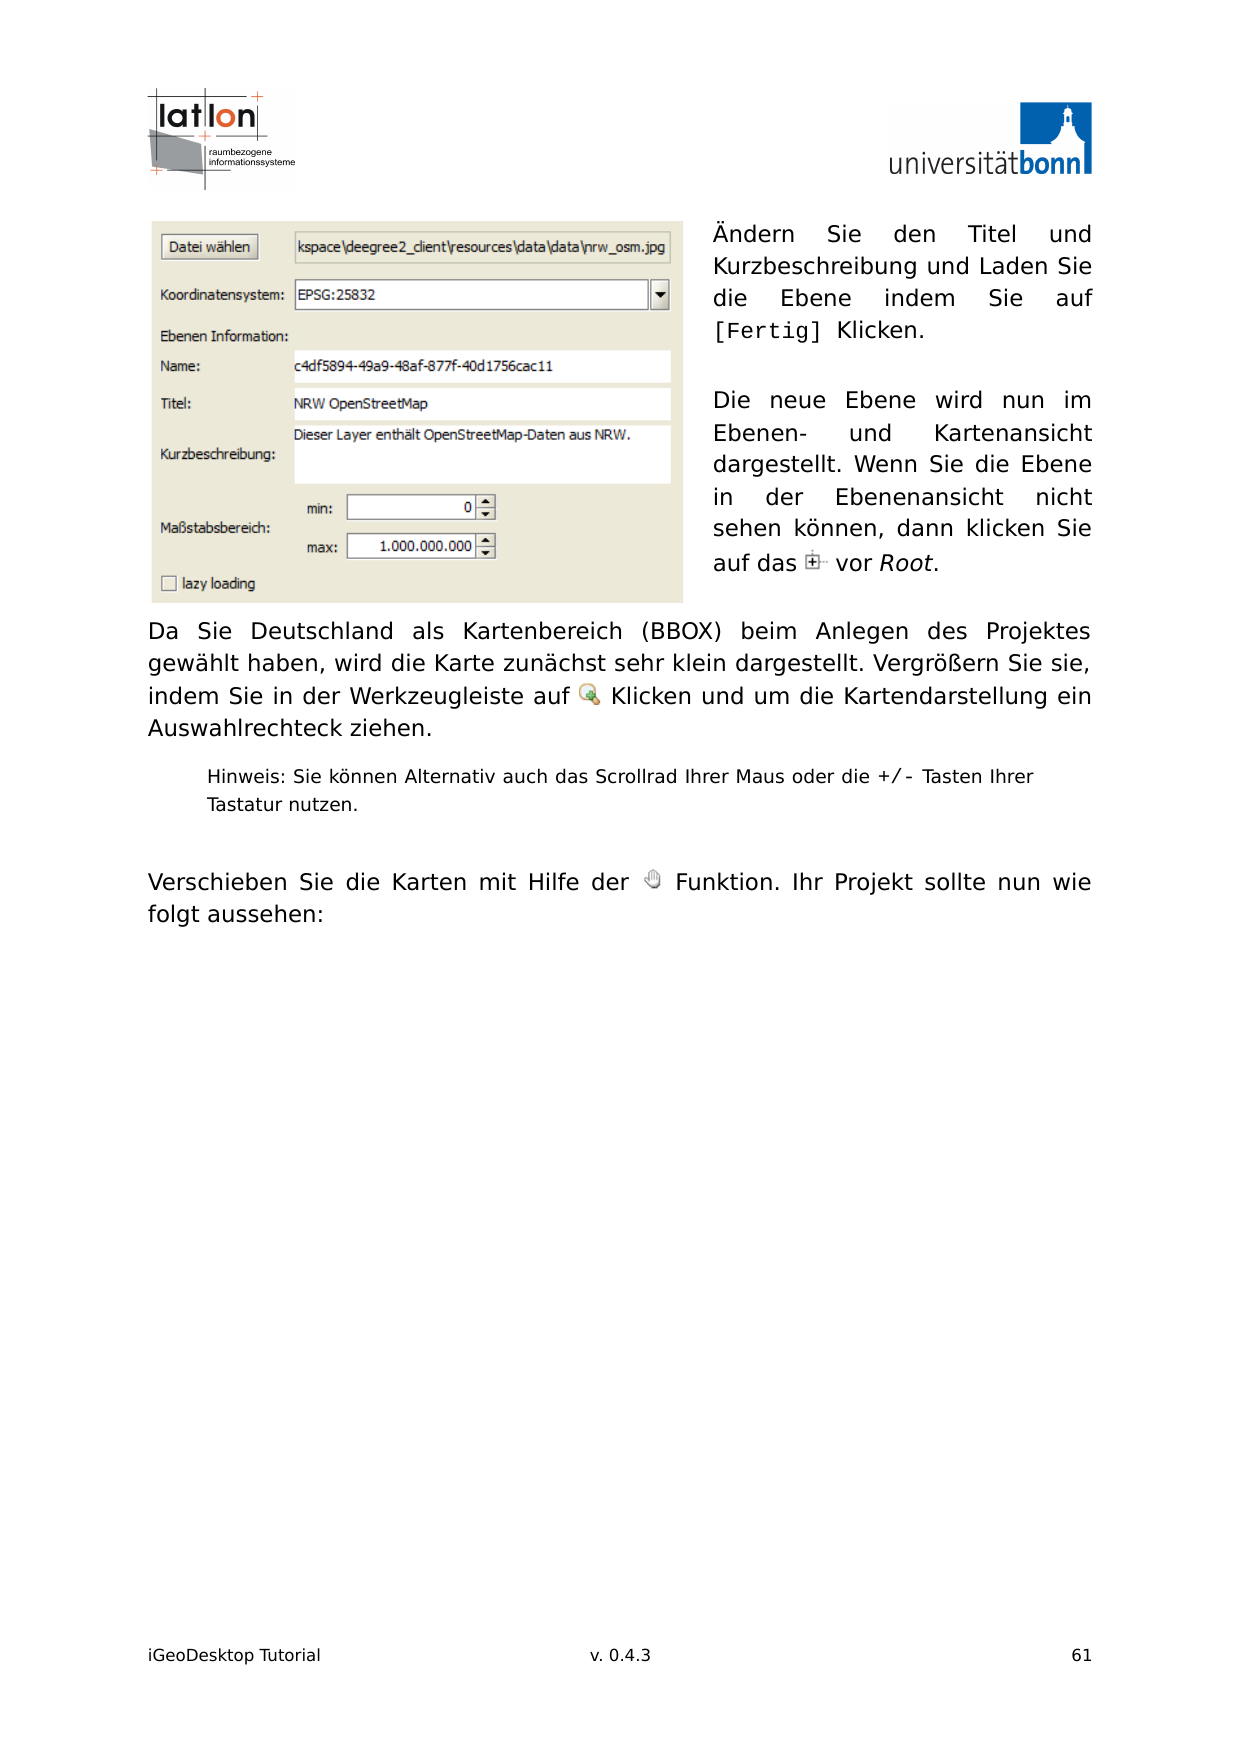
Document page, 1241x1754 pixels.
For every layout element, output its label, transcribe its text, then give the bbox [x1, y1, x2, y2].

picture [889, 102, 1093, 174]
text Ändern Sie den Titel und Kurzbeschreibung und Laden Sie die Ebene indem Sie auf [Fertig] Klicken. [684, 221, 1092, 345]
text Die neue Ebene wird nun im Ebenen- und Kartenansicht dargestellt. Wenn Sie die Ebene in der Ebenenansicht nicht sehen können, dann klicken Sie auf das vor Root. [684, 388, 1092, 576]
picture [804, 547, 828, 571]
picture [641, 867, 664, 891]
text Hinweis: Sie können Alternativ auch das Scrollrad Ihrer Maus oder die +/- Tasten Ihrer Tastatur nutzen. [207, 766, 1033, 816]
text Da Sie Deutschland als Kartenbereich (BBOX) beim Anlegen des Projektes gewählt haben, wird die Karte zunächst sehr klein dargestellt. Vergrößern Sie sie, indem Sie in der Werkzeugleiste auf Klicken und um die Kartendarstellung ein Auswahlrechteck ziehen. [148, 618, 1092, 742]
text Verschieben Sie die Karten mit Hilfe der Funktion. Ihr Projekt sollte nun wie folgt aussehen: [148, 868, 1092, 928]
picture [579, 682, 602, 705]
picture [147, 88, 295, 190]
picture [151, 221, 684, 603]
